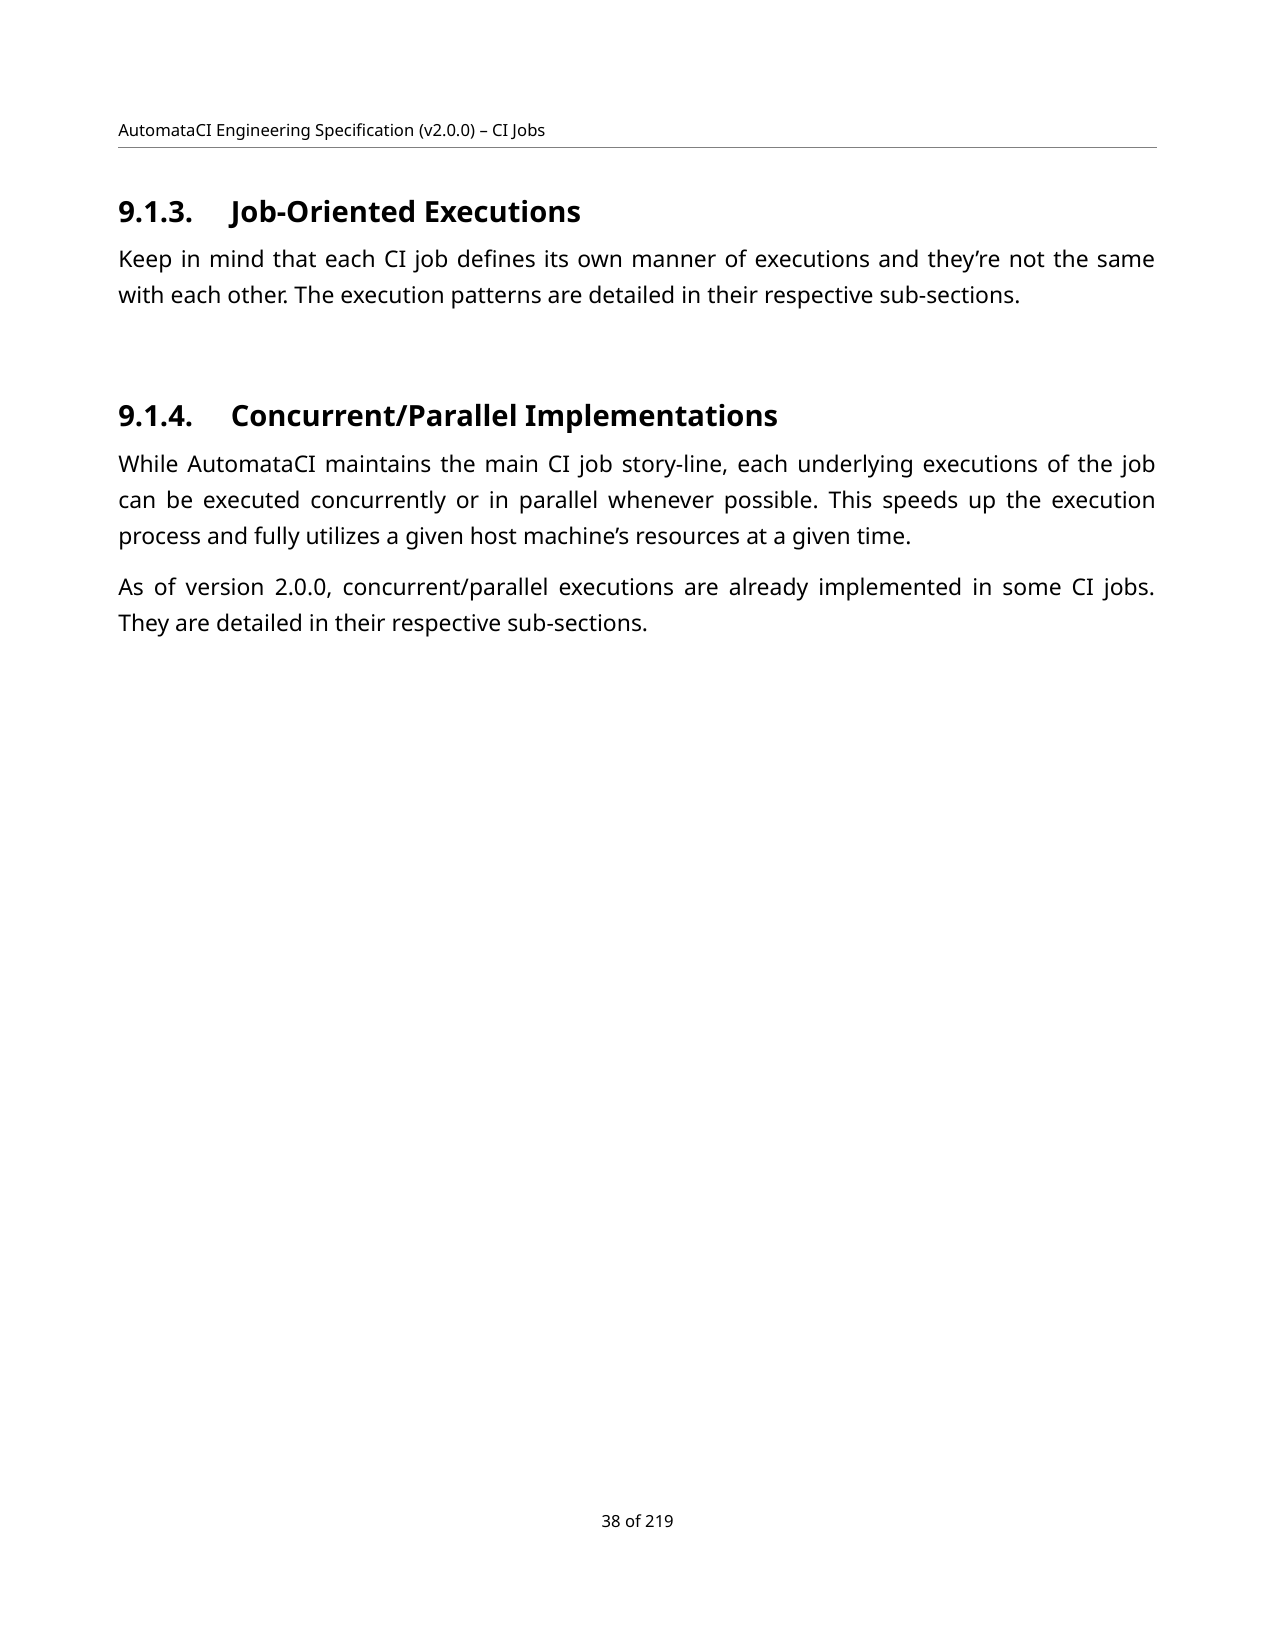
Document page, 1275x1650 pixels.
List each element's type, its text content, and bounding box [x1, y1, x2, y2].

text While AutomataCI maintains the main CI job story-line, each underlying executions of the job can be executed concurrently or in parallel whenever possible. This speeds up the execution process and fully utilizes a given host machine’s resources at a given time. [118, 448, 1157, 551]
subtitle Job-Oriented Executions [118, 191, 1157, 231]
text Keep in mind that each CI job defines its own manner of executions and they’re not the same with each other. The execution patterns are detailed in their respective sub-sections. [118, 243, 1157, 310]
text As of version 2.0.0, concurrent/parallel executions are already implemented in some CI jobs. They are detailed in their respective sub-sections. [118, 571, 1157, 638]
subtitle Concurrent/Parallel Implementations [118, 396, 1157, 435]
